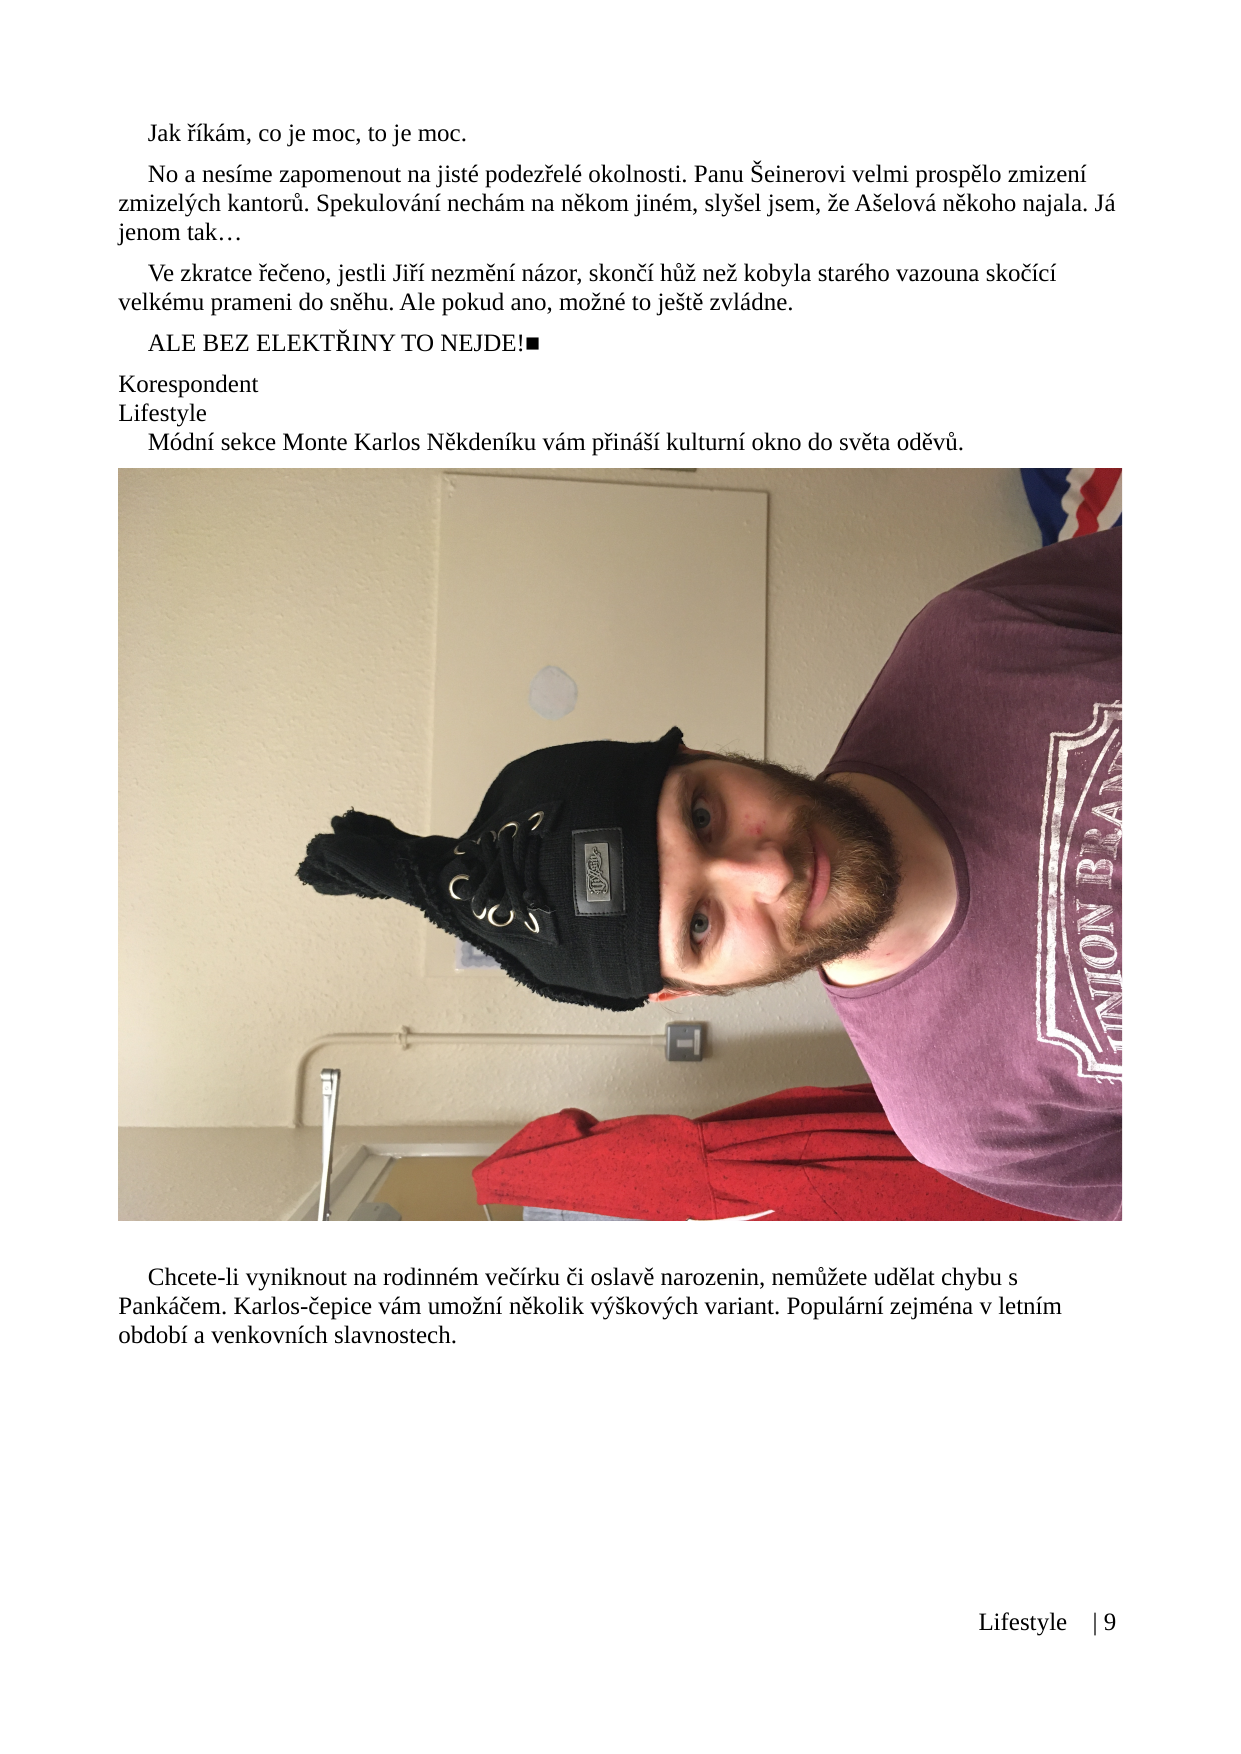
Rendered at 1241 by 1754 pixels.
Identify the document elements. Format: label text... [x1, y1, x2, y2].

subtitle Korespondent [118, 369, 1122, 398]
text Chcete-li vyniknout na rodinném večírku či oslavě narozenin, nemůžete udělat chybu s Pankáčem. Karlos-čepice vám umožní několik výškových variant. Populární zejména v letním období a venkovních slavnostech. [118, 1262, 1122, 1348]
text Ve zkratce řečeno, jestli Jiří nezmění názor, skončí hůž než kobyla starého vazouna skočící velkému prameni do sněhu. Ale pokud ano, možné to ještě zvládne. [118, 258, 1122, 316]
text No a nesíme zapomenout na jisté podezřelé okolnosti. Panu Šeinerovi velmi prospělo zmizení zmizelých kantorů. Spekulování nechám na někom jiném, slyšel jsem, že Ašelová někoho najala. Já jenom tak… [118, 159, 1122, 246]
text Módní sekce Monte Karlos Někdeníku vám přináší kulturní okno do světa oděvů. [118, 427, 1122, 456]
text Jak říkám, co je moc, to je moc. [118, 118, 1122, 147]
subtitle Lifestyle [118, 398, 1122, 427]
text ALE BEZ ELEKTŘINY TO NEJDE!■ [118, 328, 1122, 357]
